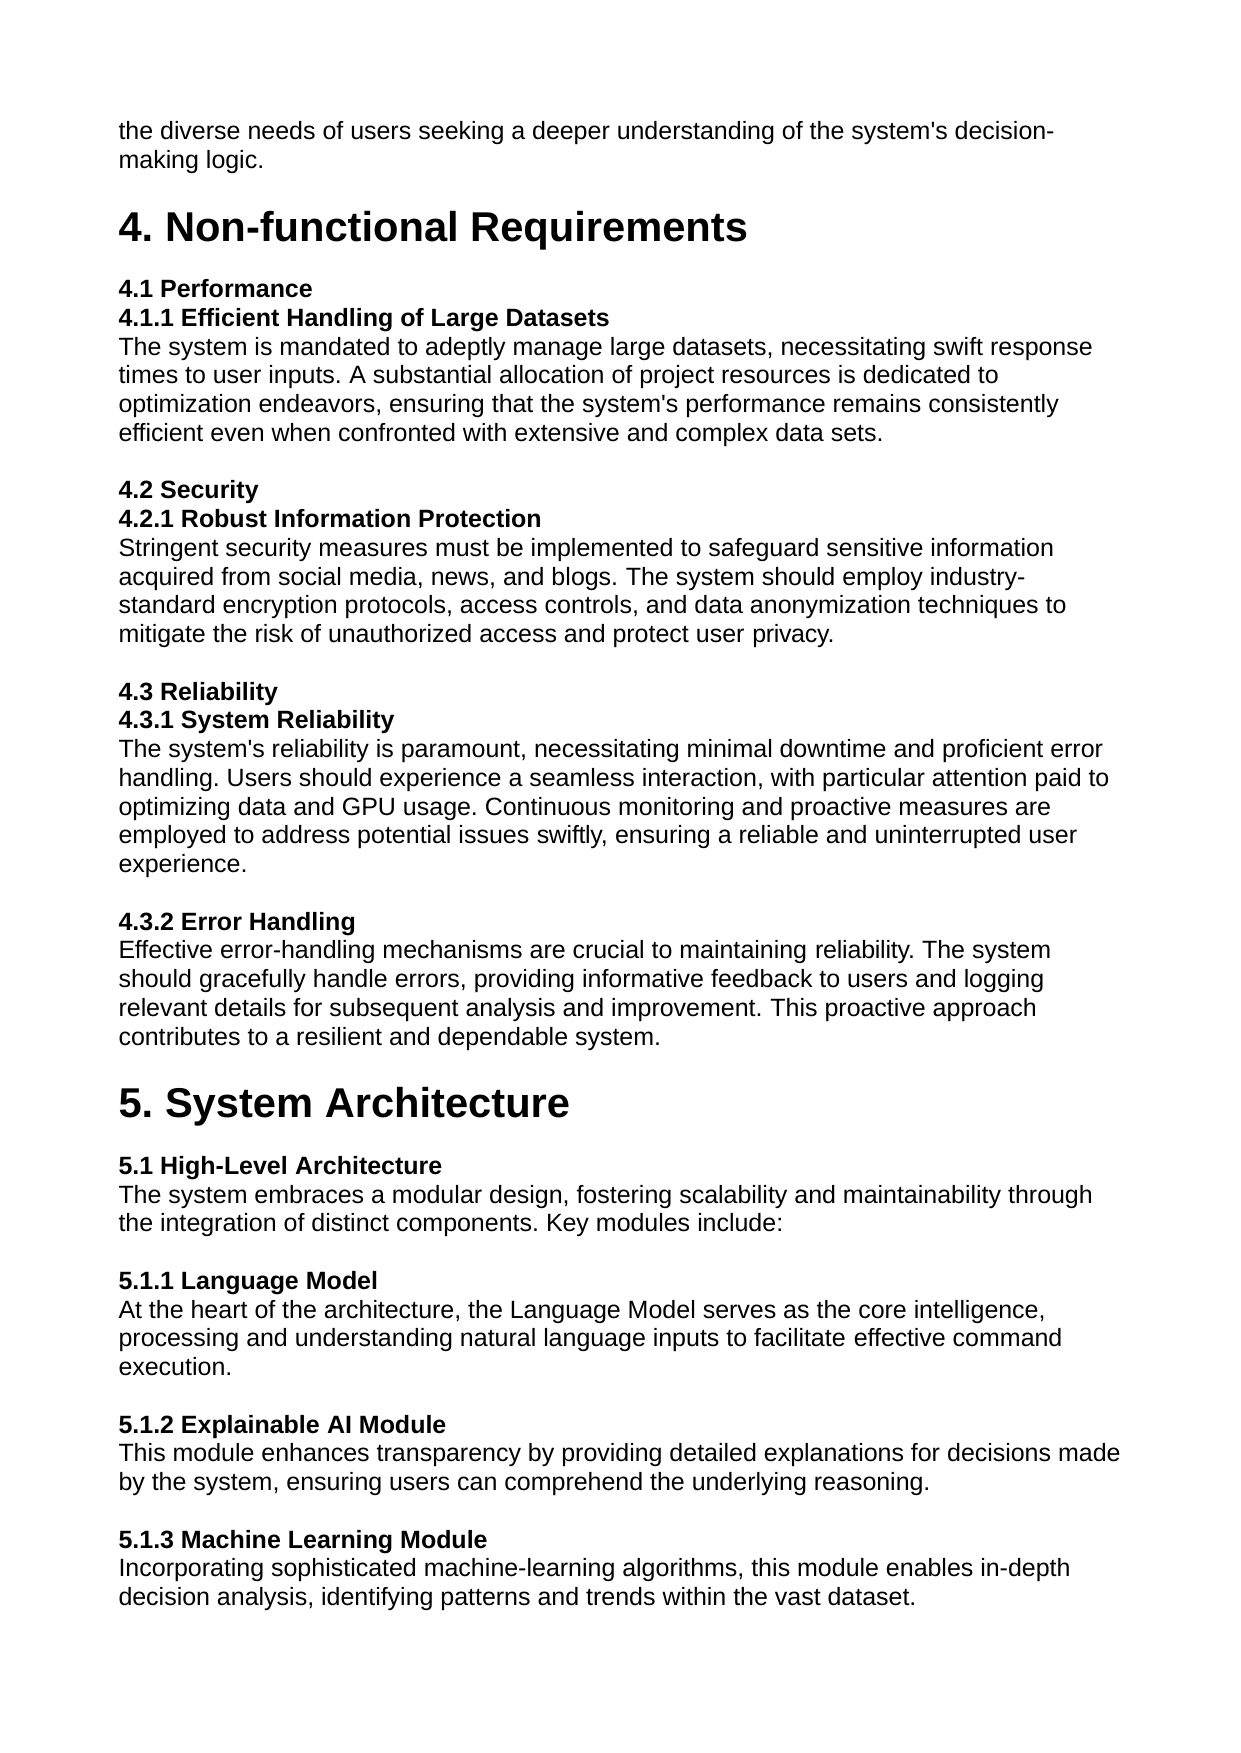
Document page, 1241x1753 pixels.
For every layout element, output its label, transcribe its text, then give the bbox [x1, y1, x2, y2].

text 4. Non-functional Requirements [118, 204, 772, 250]
text 5.1.2 Explainable AI Module [118, 1411, 470, 1439]
text 4.2.1 Robust Information Protection [118, 505, 567, 533]
text The system's reliability is paramount, necessitating minimal downtime and proficient error [118, 735, 1135, 763]
text At the heart of the architecture, the Language Model serves as the core intelligence, [118, 1296, 1087, 1324]
text should gracefully handle errors, providing informative feedback to users and logging [118, 965, 1078, 993]
text 5.1 High-Level Architecture [118, 1152, 466, 1180]
text 4.1 Performance [118, 275, 338, 303]
text experience. [118, 850, 1135, 878]
text by the system, ensuring users can comprehend the underlying reasoning. [118, 1468, 1146, 1496]
text Stringent security measures must be implemented to safeguard sensitive information [118, 534, 1092, 562]
text execution. [118, 1353, 1087, 1381]
text 4.1.1 Efficient Handling of Large Datasets [118, 304, 635, 332]
text employed to address potential issues swiftly, ensuring a reliable and uninterrupted user [118, 821, 1135, 849]
text the diverse needs of users seeking a deeper understanding of the system's decision- [118, 117, 1080, 145]
text 4.2 Security [118, 476, 283, 504]
text acquired from social media, news, and blogs. The system should employ industry- [118, 563, 1092, 591]
text relevant details for subsequent analysis and improvement. This proactive approach [118, 994, 1078, 1022]
text 5.1.1 Language Model [118, 1267, 403, 1295]
text contributes to a resilient and dependable system. [118, 1023, 1078, 1051]
text standard encryption protocols, access controls, and data anonymization techniques to [118, 591, 1092, 619]
text decision analysis, identifying patterns and trends within the vast dataset. [118, 1583, 1096, 1611]
text making logic. [118, 146, 1080, 174]
text 4.3.1 System Reliability [118, 706, 419, 734]
text mitigate the risk of unauthorized access and protect user privacy. [118, 620, 1092, 648]
text Incorporating sophisticated machine-learning algorithms, this module enables in-depth [118, 1554, 1096, 1582]
text This module enhances transparency by providing detailed explanations for decisions made [118, 1439, 1146, 1467]
text optimization endeavors, ensuring that the system's performance remains consistently [118, 390, 1118, 418]
text 4.3 Reliability [118, 678, 303, 706]
text handling. Users should experience a seamless interaction, with particular attention paid to [118, 764, 1135, 792]
text 5. System Architecture [118, 1081, 593, 1127]
text optimizing data and GPU usage. Continuous monitoring and proactive measures are [118, 793, 1135, 821]
text 4.3.2 Error Handling [118, 908, 381, 936]
text the integration of distinct components. Key modules include: [118, 1209, 1118, 1237]
text times to user inputs. A substantial allocation of project resources is dedicated to [118, 361, 1118, 389]
text processing and understanding natural language inputs to facilitate effective command [118, 1324, 1087, 1352]
text The system embraces a modular design, fostering scalability and maintainability through [118, 1181, 1118, 1209]
text Effective error-handling mechanisms are crucial to maintaining reliability. The system [118, 936, 1078, 964]
text The system is mandated to adeptly manage large datasets, necessitating swift response [118, 333, 1118, 361]
text 5.1.3 Machine Learning Module [118, 1526, 512, 1554]
text efficient even when confronted with extensive and complex data sets. [118, 419, 1118, 447]
